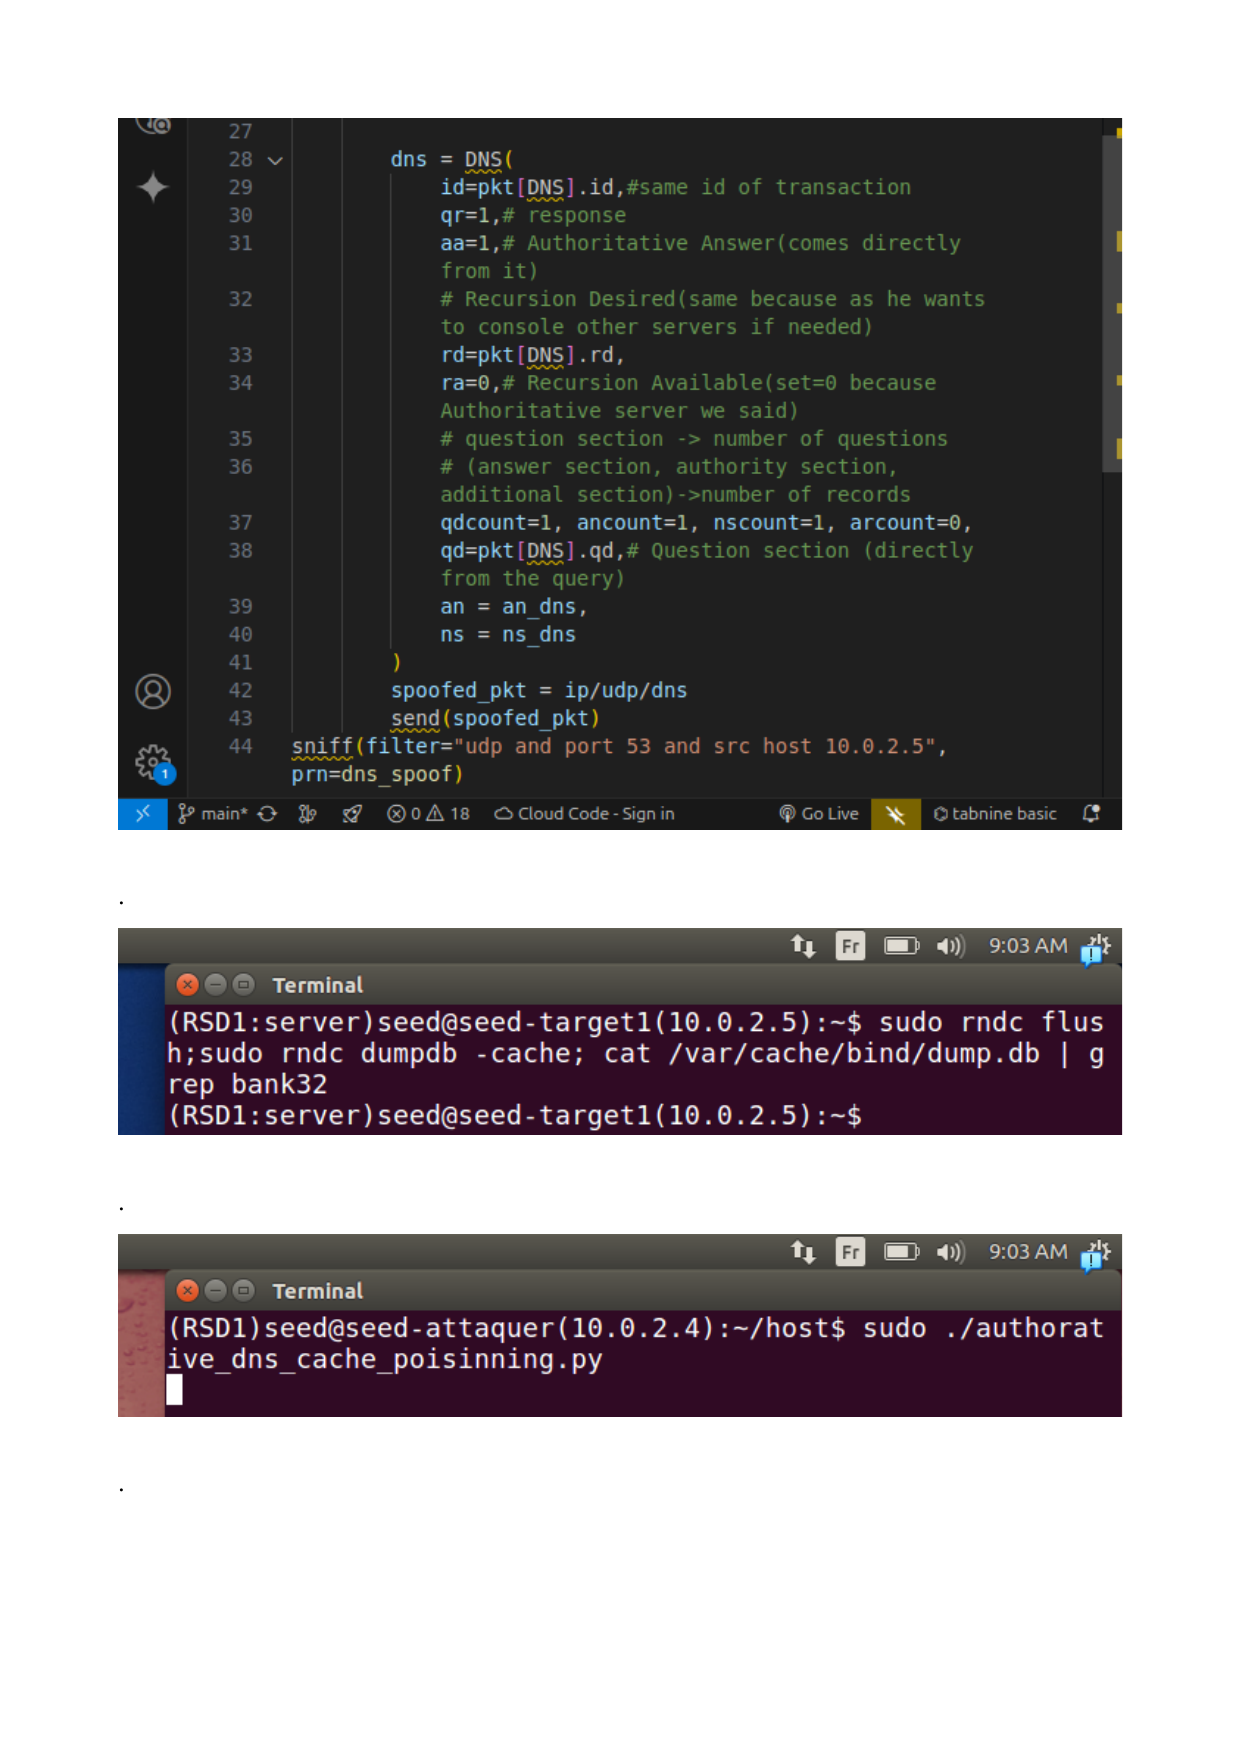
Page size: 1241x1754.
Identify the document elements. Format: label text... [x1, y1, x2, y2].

text . [118, 881, 1122, 910]
picture [118, 118, 1123, 830]
text . [118, 1468, 1122, 1497]
picture [118, 1234, 1123, 1417]
picture [118, 928, 1123, 1135]
text . [118, 1187, 1122, 1215]
